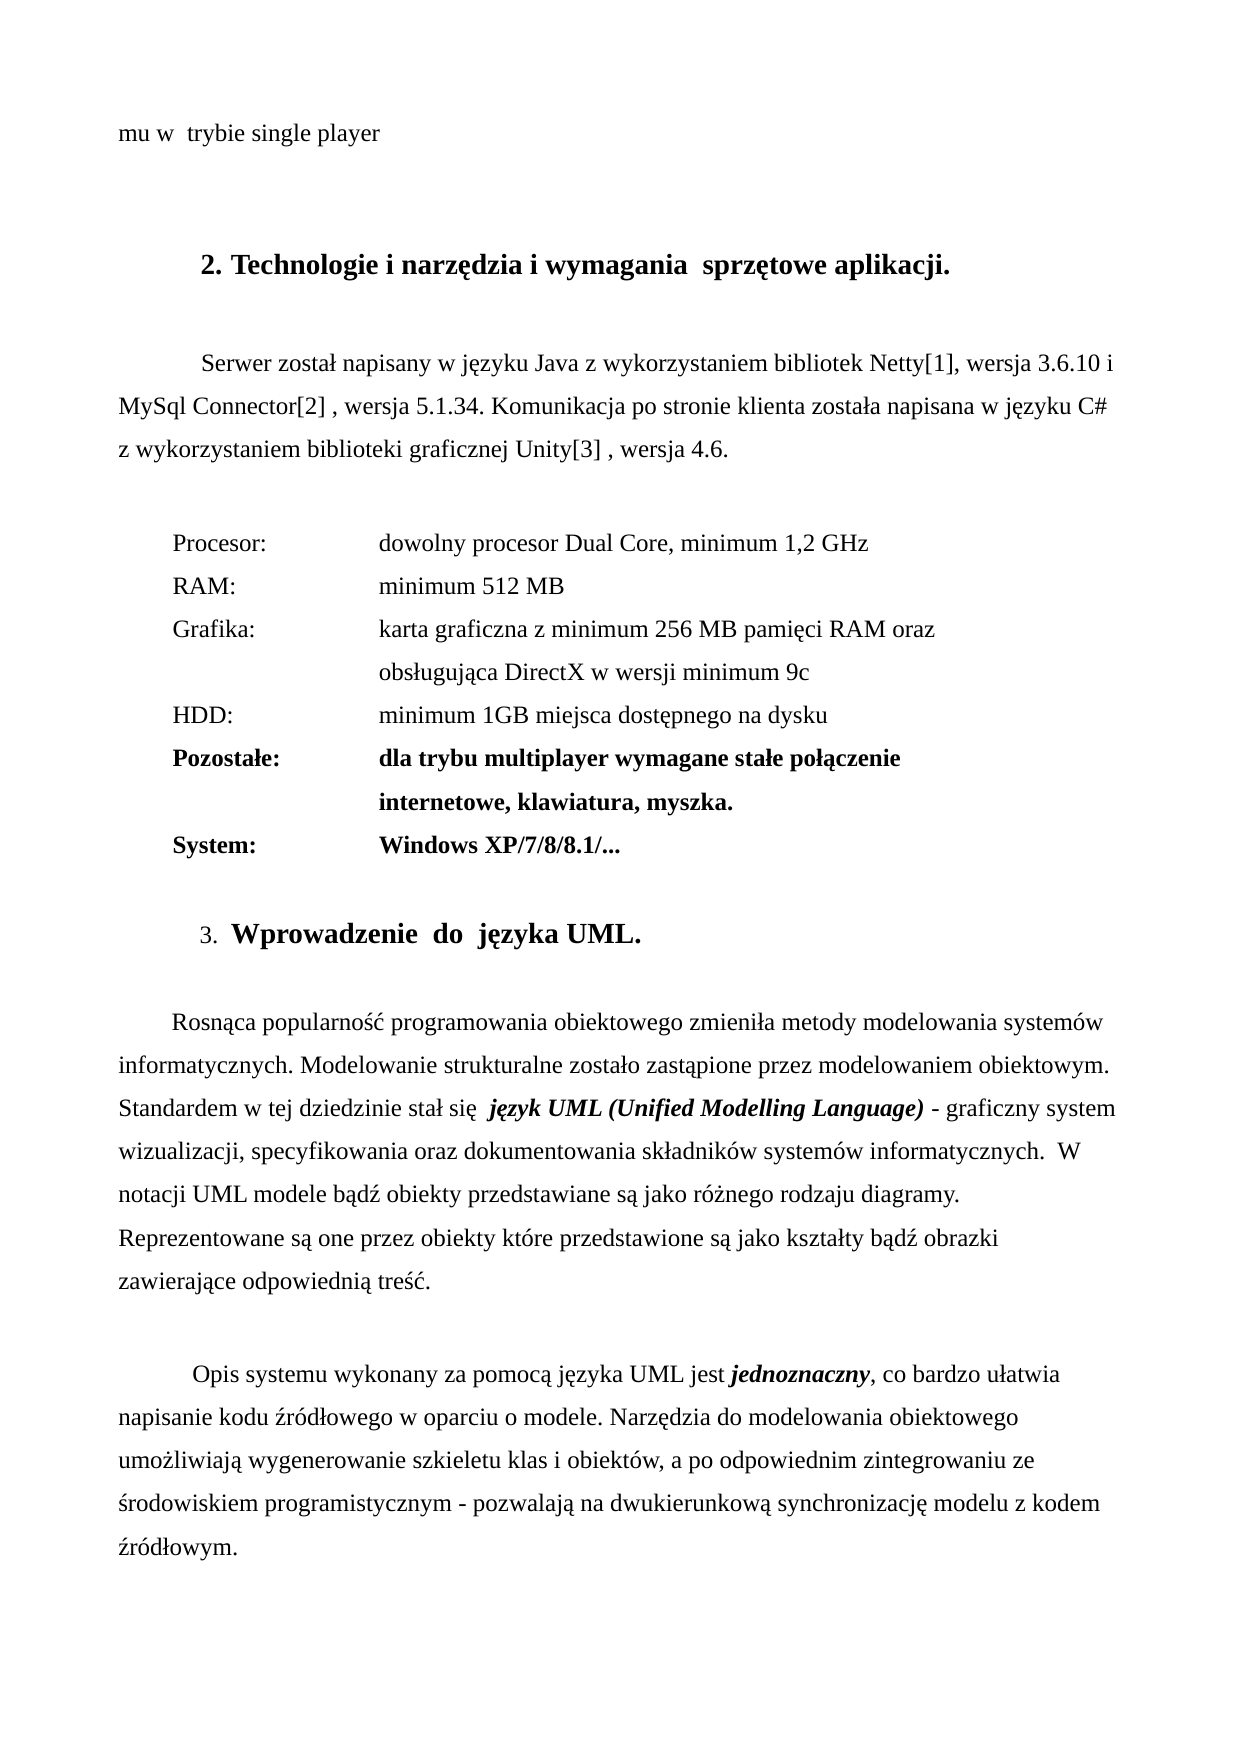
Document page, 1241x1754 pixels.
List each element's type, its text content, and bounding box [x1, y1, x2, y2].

text System: Windows XP/7/8/8.1/... [118, 830, 1122, 858]
text Serwer został napisany w języku Java z wykorzystaniem bibliotek Netty[1], wersja 3.6.10 i MySql Connector[2] , wersja 5.1.34. Komunikacja po stronie klienta została napisana w języku C# z wykorzystaniem biblioteki graficznej Unity[3] , wersja 4.6. [118, 348, 1122, 463]
text Procesor: dowolny procesor Dual Core, minimum 1,2 GHz [118, 528, 1122, 557]
list Technologie i narzędzia i wymagania sprzętowe aplikacji. [193, 247, 1122, 281]
text mu w trybie single player [118, 118, 1122, 190]
text Opis systemu wykonany za pomocą języka UML jest jednoznaczny, co bardzo ułatwia napisanie kodu źródłowego w oparciu o modele. Narzędzia do modelowania obiektowego umożliwiają wygenerowanie szkieletu klas i obiektów, a po odpowiednim zintegrowaniu ze środowiskiem programistycznym - pozwalają na dwukierunkową synchronizację modelu z kodem źródłowym. [118, 1359, 1122, 1560]
text Pozostałe: dla trybu multiplayer wymagane stałe połączenie internetowe, klawiatura, myszka. [118, 743, 1122, 815]
list Wprowadzenie do języka UML. [193, 916, 1122, 993]
text Grafika: karta graficzna z minimum 256 MB pamięci RAM oraz obsługująca DirectX w wersji minimum 9c [118, 614, 1122, 686]
text HDD: minimum 1GB miejsca dostępnego na dysku [118, 700, 1122, 729]
text RAM: minimum 512 MB [118, 571, 1122, 600]
text Rosnąca popularność programowania obiektowego zmieniła metody modelowania systemów informatycznych. Modelowanie strukturalne zostało zastąpione przez modelowaniem obiektowym. Standardem w tej dziedzinie stał się język UML (Unified Modelling Language) - graficzny system wizualizacji, specyfikowania oraz dokumentowania składników systemów informatycznych. W notacji UML modele bądź obiekty przedstawiane są jako różnego rodzaju diagramy. Reprezentowane są one przez obiekty które przedstawione są jako kształty bądź obrazki zawierające odpowiednią treść. [118, 1007, 1122, 1294]
